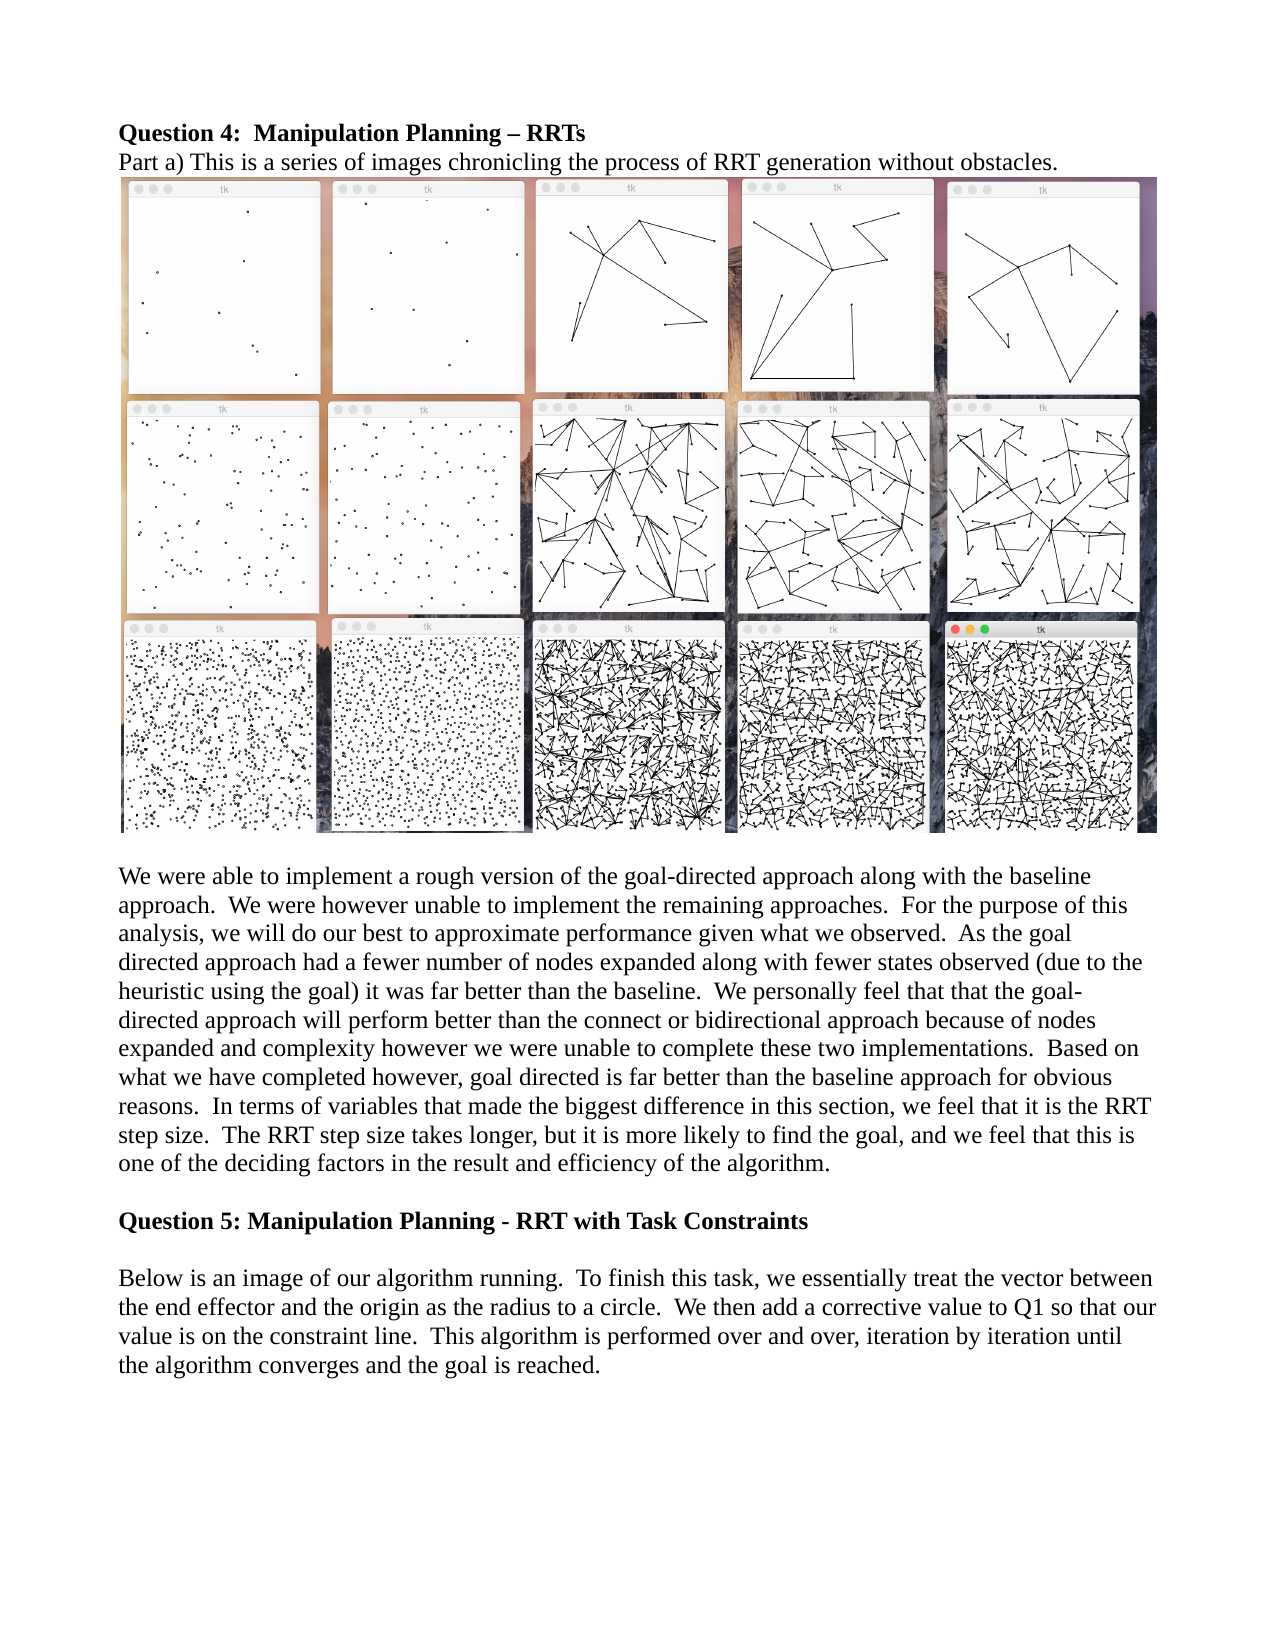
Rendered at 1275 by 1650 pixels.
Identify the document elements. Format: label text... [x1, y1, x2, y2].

text We were able to implement a rough version of the goal-directed approach along with the baseline approach. We were however unable to implement the remaining approaches. For the purpose of this analysis, we will do our best to approximate performance given what we observed. As the goal directed approach had a fewer number of nodes expanded along with fewer states observed (due to the heuristic using the goal) it was far better than the baseline. We personally feel that that the goal-directed approach will perform better than the connect or bidirectional approach because of nodes expanded and complexity however we were unable to complete these two implementations. Based on what we have completed however, goal directed is far better than the baseline approach for obvious reasons. In terms of variables that made the biggest difference in this section, we feel that it is the RRT step size. The RRT step size takes longer, but it is more likely to find the goal, and we feel that this is one of the deciding factors in the result and efficiency of the algorithm. [118, 861, 1157, 1177]
picture [121, 177, 1157, 833]
text Part a) This is a series of images chronicling the process of RRT generation without obstacles. [118, 147, 1157, 176]
text Question 5: Manipulation Planning - RRT with Task Constraints [118, 1206, 1157, 1235]
text Below is an image of our algorithm running. To finish this task, we essentially treat the vector between the end effector and the origin as the radius to a circle. We then add a corrective value to Q1 so that our value is on the constraint line. This algorithm is performed over and over, iteration by iteration until the algorithm converges and the goal is reached. [118, 1263, 1157, 1378]
text Question 4: Manipulation Planning – RRTs [118, 118, 1157, 147]
